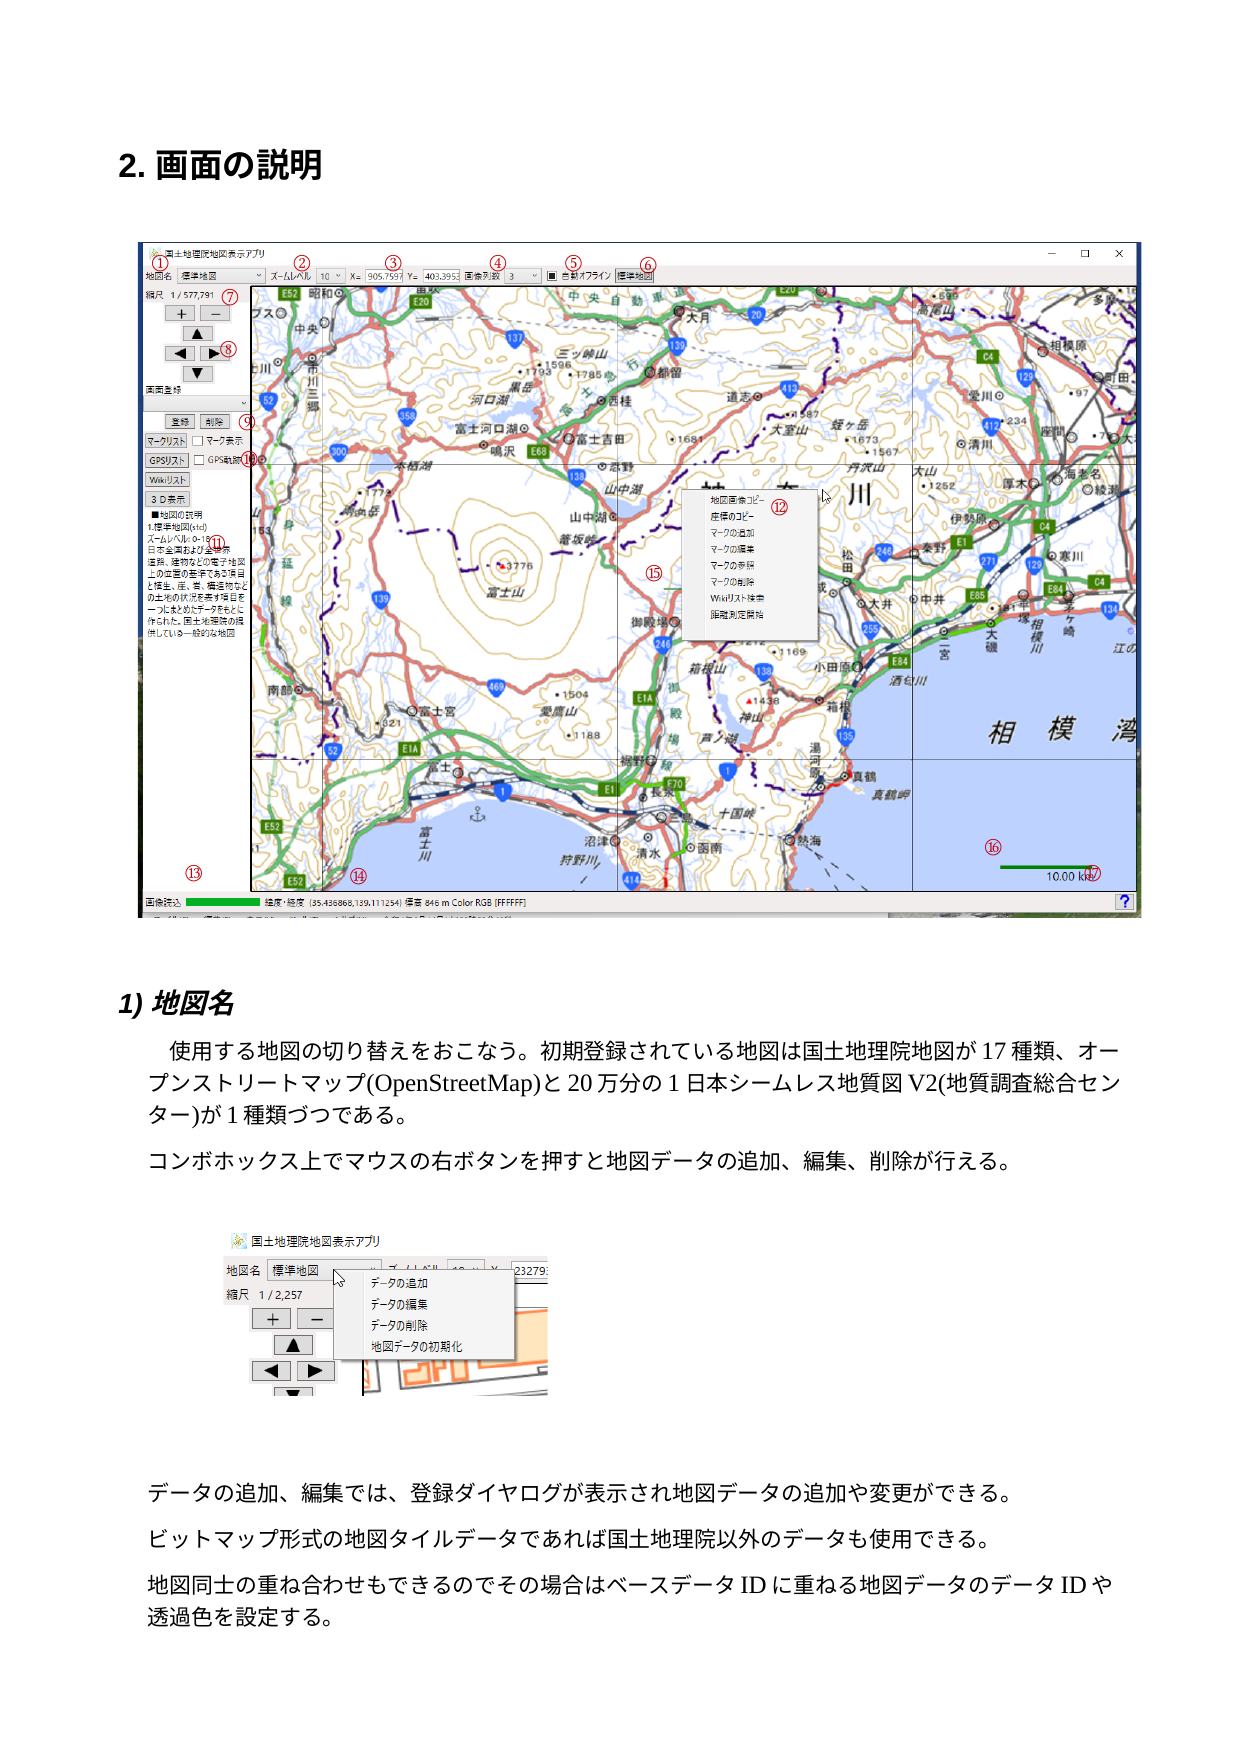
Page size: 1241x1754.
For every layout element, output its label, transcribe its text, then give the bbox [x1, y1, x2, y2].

text データの追加、編集では、登録ダイヤログが表示され地図データの追加や変更ができる。 [148, 1476, 1122, 1507]
text ビットマップ形式の地図タイルデータであれば国土地理院以外のデータも使用できる。 [148, 1522, 1122, 1554]
subtitle 2. 画面の説明 [118, 139, 1122, 187]
text コンボホックス上でマウスの右ボタンを押すと地図データの追加、編集、削除が行える。 [148, 1144, 1122, 1176]
picture [137, 242, 1142, 918]
text 使用する地図の切り替えをおこなう。初期登録されている地図は国土地理院地図が17種類、オープンストリートマップ(OpenStreetMap)と20万分の1日本シームレス地質図V2(地質調査総合センター)が1種類づつである。 [148, 1034, 1122, 1129]
subtitle 1) 地図名 [118, 982, 1122, 1022]
text 地図同士の重ね合わせもできるのでその場合はベースデータIDに重ねる地図データのデータIDや透過色を設定する。 [148, 1568, 1122, 1632]
picture [223, 1227, 548, 1396]
